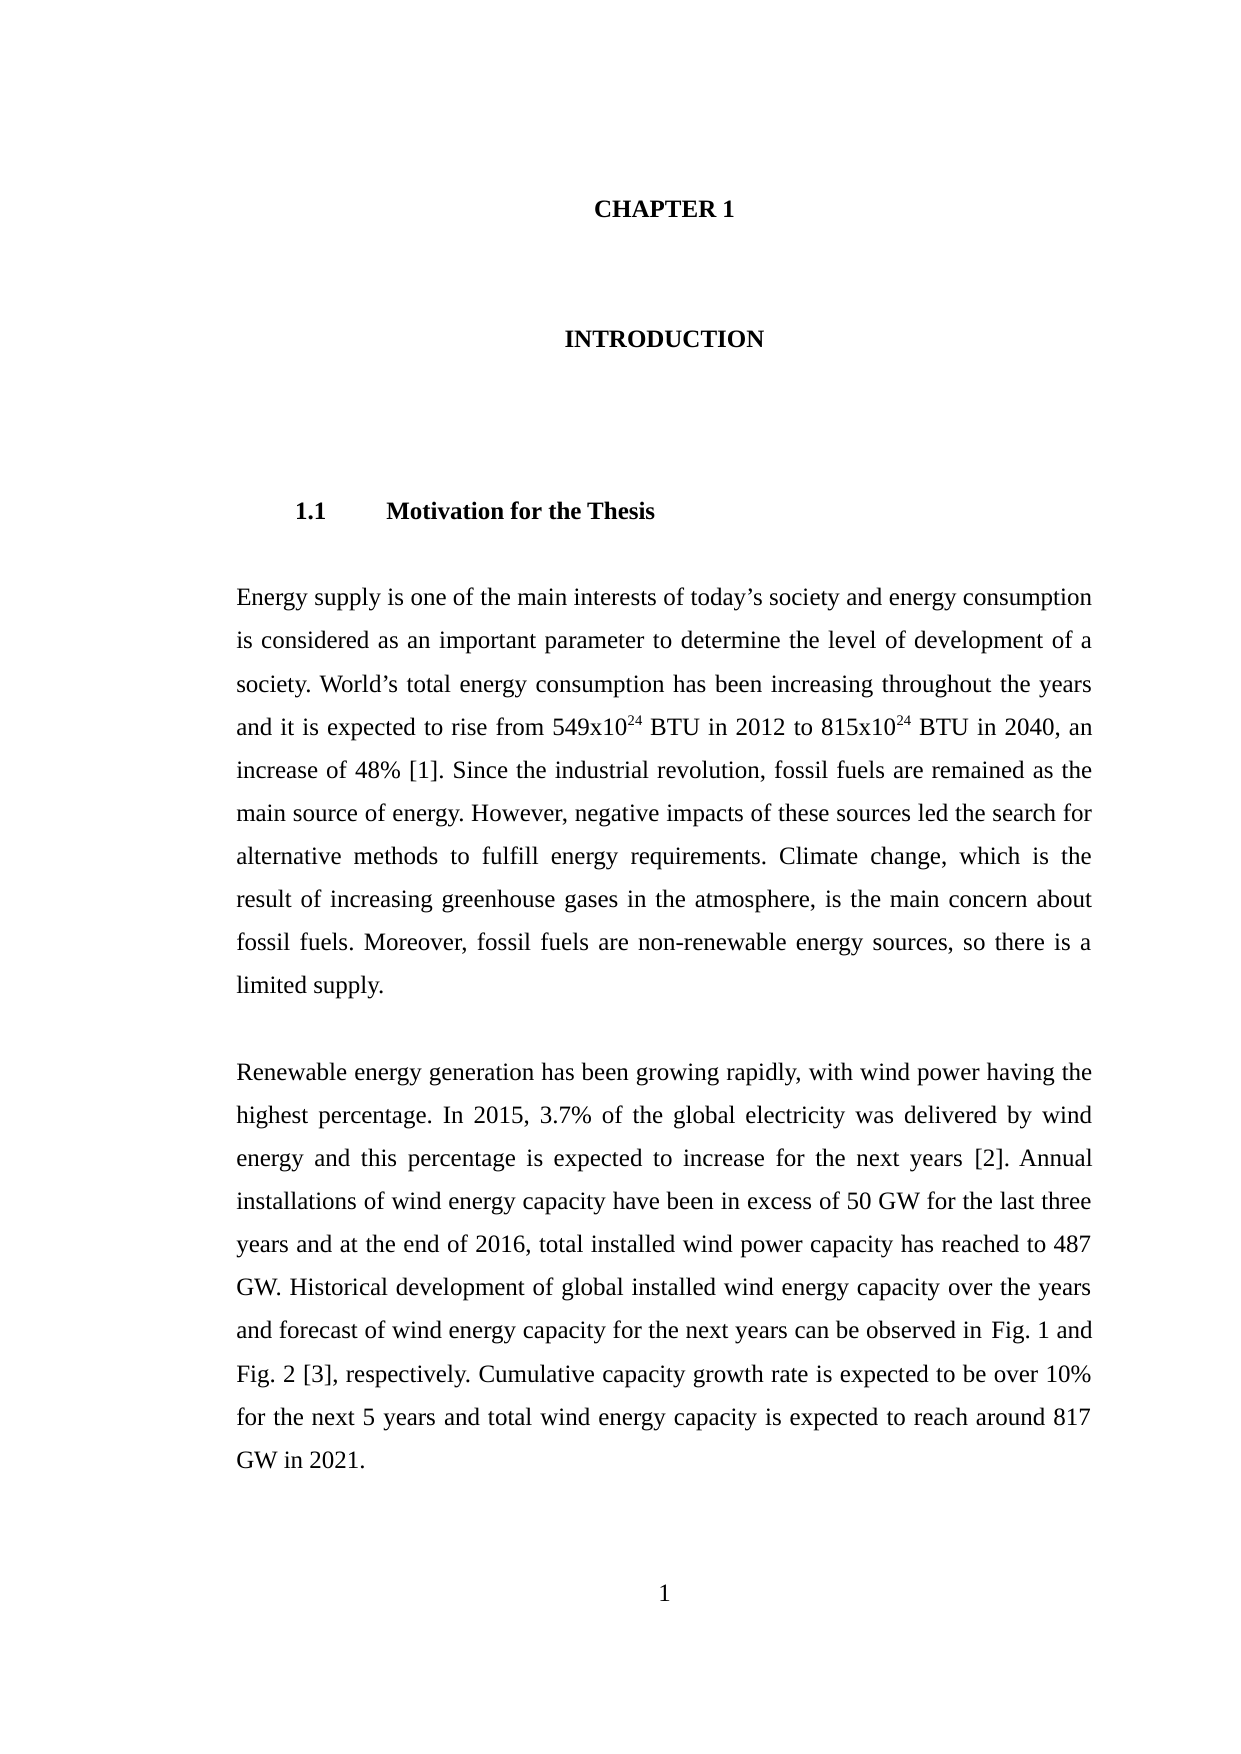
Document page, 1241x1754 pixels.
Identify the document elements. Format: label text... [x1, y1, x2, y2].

text INTRODUCTION [236, 324, 1093, 352]
list Motivation for the Thesis [295, 496, 1093, 525]
text Energy supply is one of the main interests of today’s society and energy consumption is considered as an important parameter to determine the level of development of a society. World’s total energy consumption has been increasing throughout the years and it is expected to rise from 549x1024 BTU in 2012 to 815x1024 BTU in 2040, an increase of 48% [1]. Since the industrial revolution, fossil fuels are remained as the main source of energy. However, negative impacts of these sources led the search for alternative methods to fulfill energy requirements. Climate change, which is the result of increasing greenhouse gases in the atmosphere, is the main concern about fossil fuels. Moreover, fossil fuels are non-renewable energy sources, so there is a limited supply. [236, 582, 1093, 999]
text Renewable energy generation has been growing rapidly, with wind power having the highest percentage. In 2015, 3.7% of the global electricity was delivered by wind energy and this percentage is expected to increase for the next years [2]. Annual installations of wind energy capacity have been in excess of 50 GW for the last three years and at the end of 2016, total installed wind power capacity has reached to 487 GW. Historical development of global installed wind energy capacity over the years and forecast of wind energy capacity for the next years can be observed in Fig. 1 and Fig. 2 [3], respectively. Cumulative capacity growth rate is expected to be over 10% for the next 5 years and total wind energy capacity is expected to reach around 817 GW in 2021. [236, 1057, 1093, 1474]
